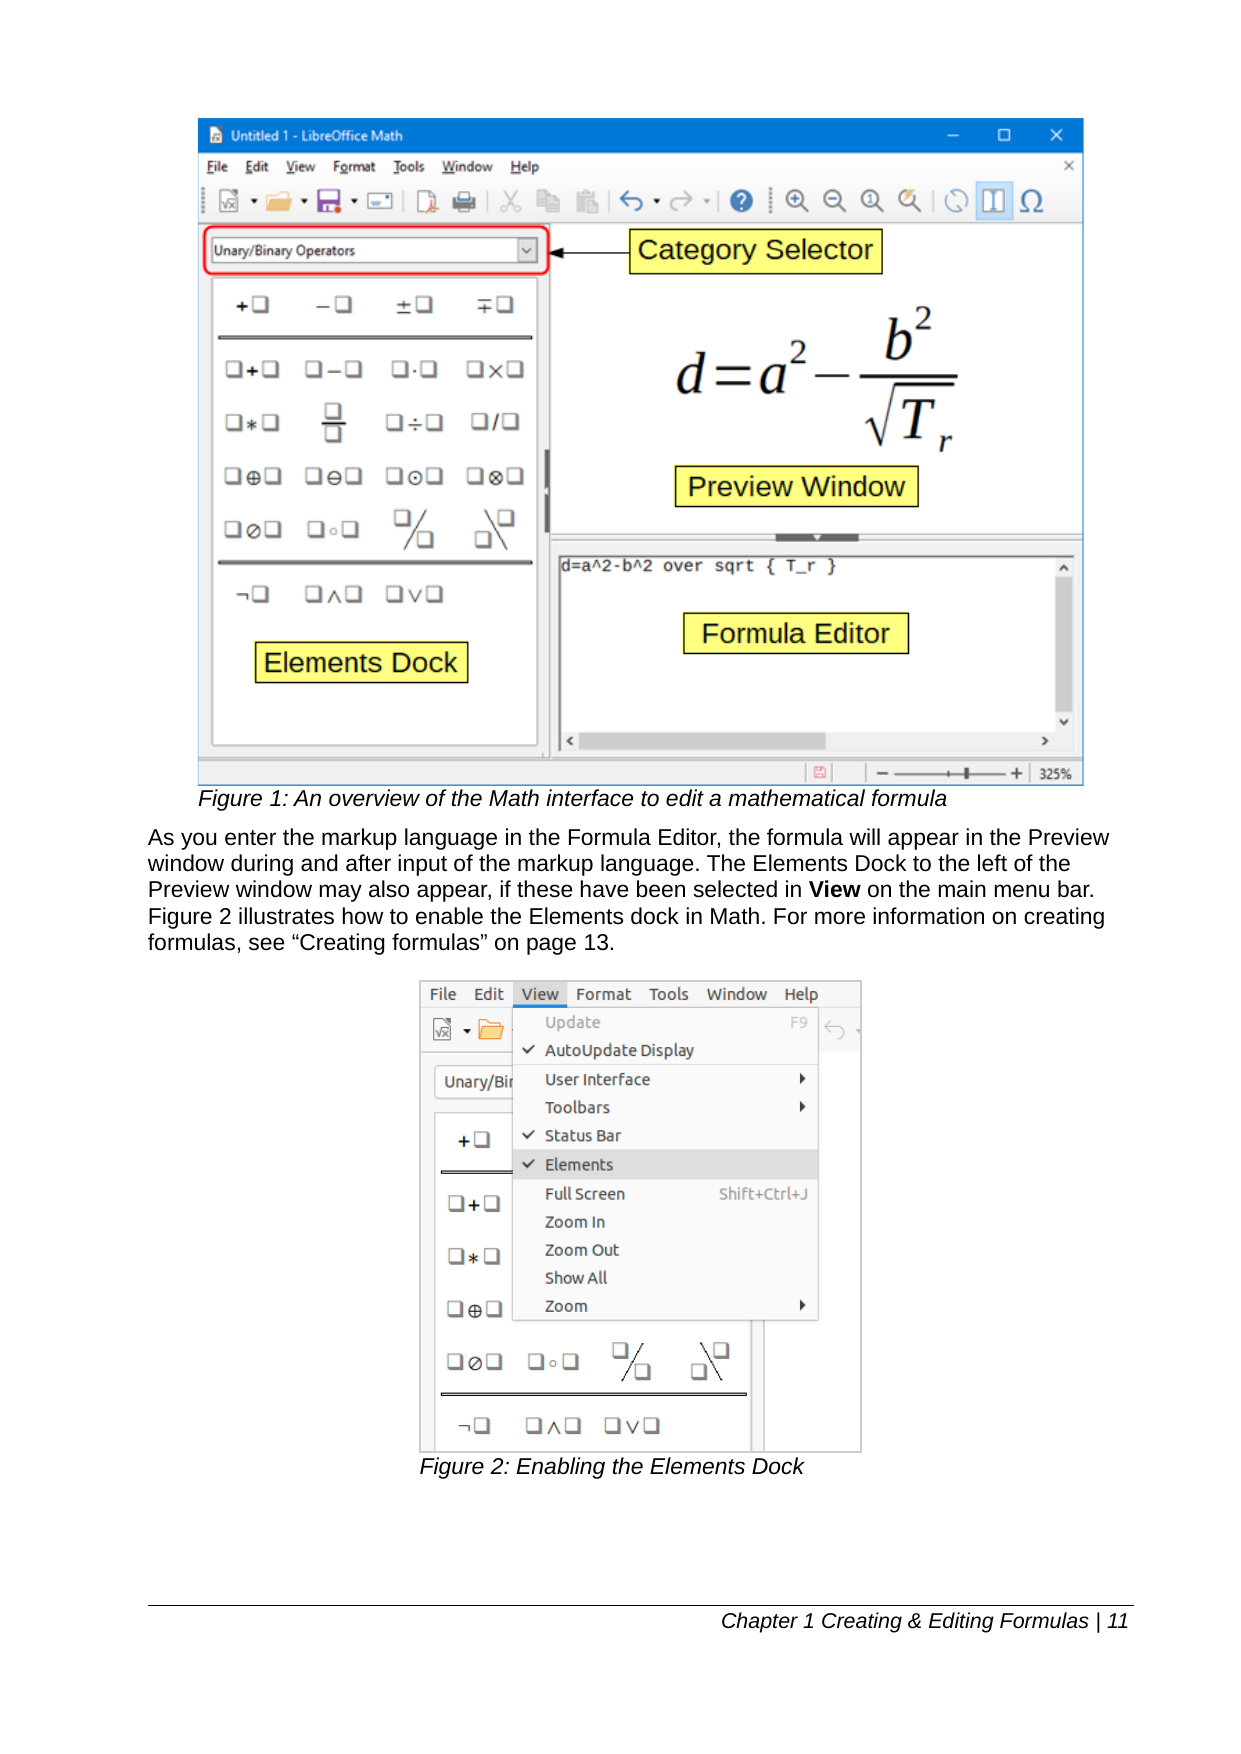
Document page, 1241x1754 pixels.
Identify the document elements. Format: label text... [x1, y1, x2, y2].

text Figure 1: An overview of the Math interface to edit a mathematical formula [198, 786, 1084, 812]
picture [197, 118, 1084, 786]
text As you enter the markup language in the Formula Editor, the formula will appear in the Preview window during and after input of the markup language. The Elements Dock to the left of the Preview window may also appear, if these have been selected in View on the main menu bar. Figure 2 illustrates how to enable the Elements dock in Math. For more information on creating formulas, see “Creating formulas” on page 13. [148, 824, 1134, 956]
text Figure 2: Enabling the Elements Dock [419, 1453, 862, 1479]
picture [421, 982, 860, 1451]
